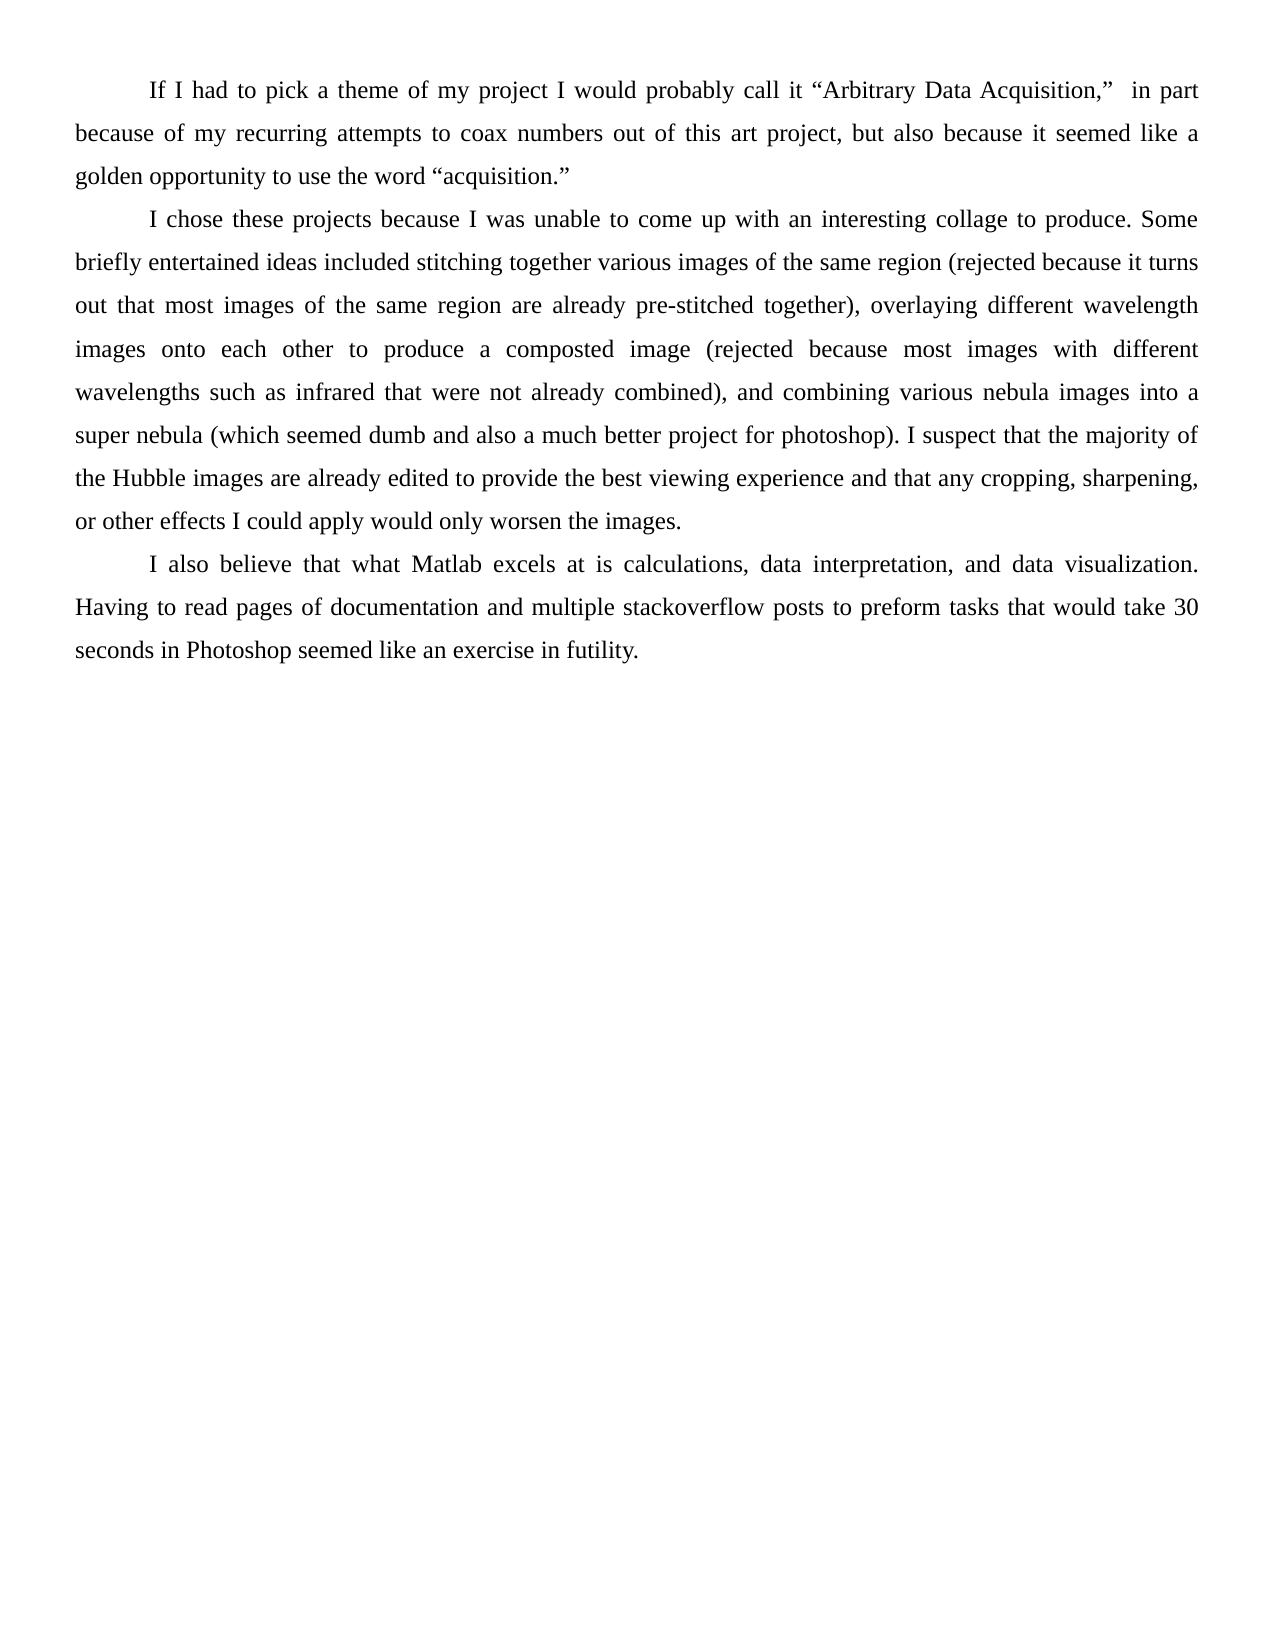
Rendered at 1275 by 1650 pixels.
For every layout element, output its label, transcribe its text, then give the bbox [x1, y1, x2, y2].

text I also believe that what Matlab excels at is calculations, data interpretation, and data visualization. Having to read pages of documentation and multiple stackoverflow posts to preform tasks that would take 30 seconds in Photoshop seemed like an exercise in futility. [75, 549, 1200, 664]
text If I had to pick a theme of my project I would probably call it “Arbitrary Data Acquisition,” in part because of my recurring attempts to coax numbers out of this art project, but also because it seemed like a golden opportunity to use the word “acquisition.” [75, 75, 1200, 190]
text I chose these projects because I was unable to come up with an interesting collage to produce. Some briefly entertained ideas included stitching together various images of the same region (rejected because it turns out that most images of the same region are already pre-stitched together), overlaying different wavelength images onto each other to produce a composted image (rejected because most images with different wavelengths such as infrared that were not already combined), and combining various nebula images into a super nebula (which seemed dumb and also a much better project for photoshop). I suspect that the majority of the Hubble images are already edited to provide the best viewing experience and that any cropping, sharpening, or other effects I could apply would only worsen the images. [75, 204, 1200, 535]
